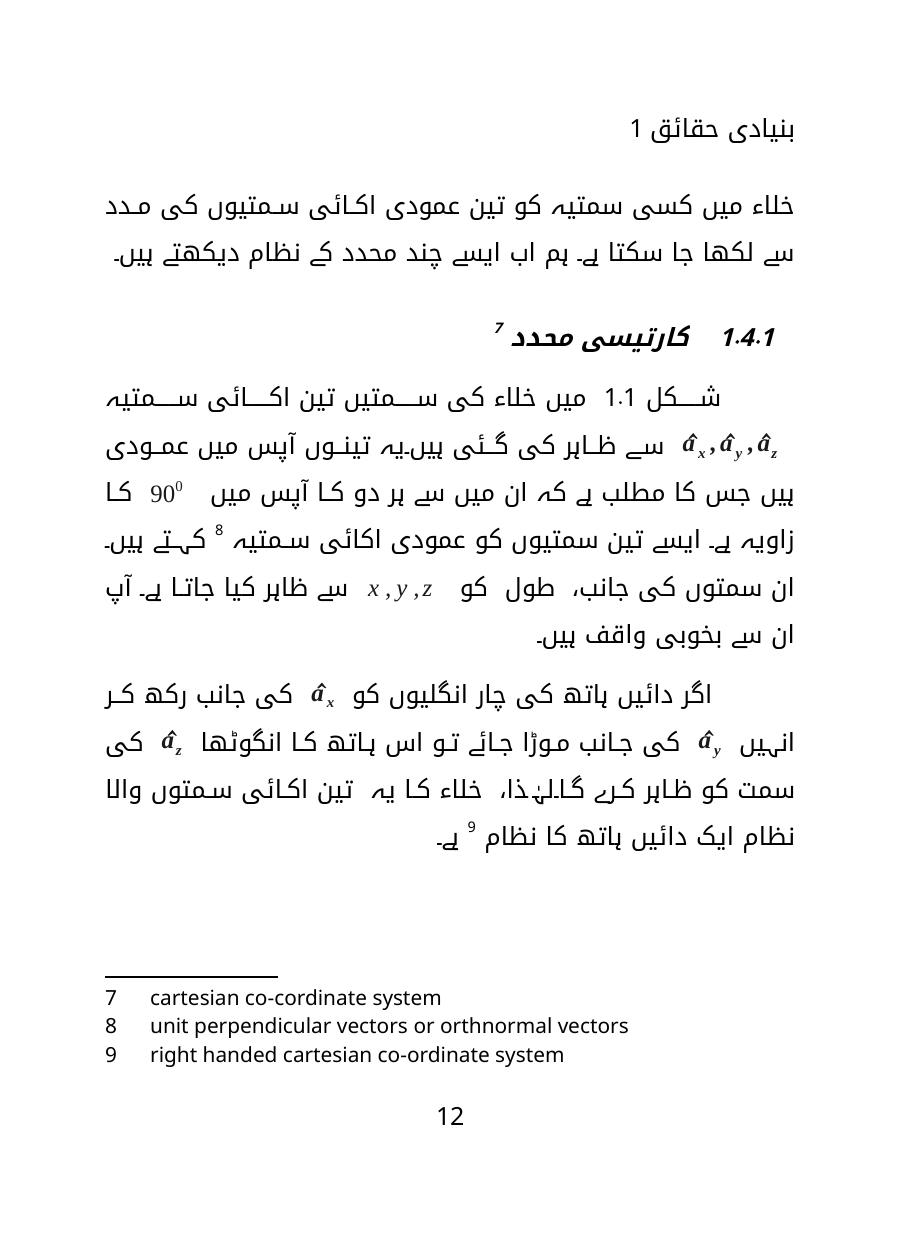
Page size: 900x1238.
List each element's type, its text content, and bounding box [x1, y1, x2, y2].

text unit perpendicular vectors or orthnormal vectors [105, 1012, 795, 1040]
text خلاء تین طرفہ ہے۔ لہٰذا اس میں کسی ایک نقطہ کے مقام کو تین محدد کی مدد سے ظاہر کیا جا سکتا ہے۔ مزید یہ کہ خلاء میں کسی سمتیہ کو تین عمودی اکائی سمتیوں کی مدد سے لکھا جا سکتا ہے۔ ہم اب ایسے چند محدد کے نظام دیکھتے ہیں۔ [105, 182, 795, 277]
list cartesian co-cordinate system [105, 983, 795, 1012]
text اگر دائیں ہاتھ کی چار انگلیوں کوکی جانب رکھ کر انہیںکی جانب موڑا جائے تو اس ہاتھ کا انگوٹھاکی سمت کو ظاہر کرے گا۔لہٰذا، خلاء کا یہ تین اکائی سمتوں والا نظام ایک دائیں ہاتھ کا نظام ہے۔ [105, 671, 795, 861]
text شکل 1.1 میں خلاء کی سمتیں تین اکائی سمتیہ سے ظاہر کی گئی ہیں۔یہ تینوں آپس میں عمودی ہیں جس کا مطلب ہے کہ ان میں سے ہر دو کا آپس میں کا زاویہ ہے۔ ایسے تین سمتیوں کو عمودی اکائی سمتیہ کہتے ہیں۔ ان سمتوں کی جانب، طول کو سے ظاہر کیا جاتا ہے۔ آپ ان سے بخوبی واقف ہیں۔ [105, 374, 795, 659]
text right handed cartesian co-ordinate system [105, 1040, 795, 1068]
subtitle کارتیسی محدد [105, 315, 718, 362]
